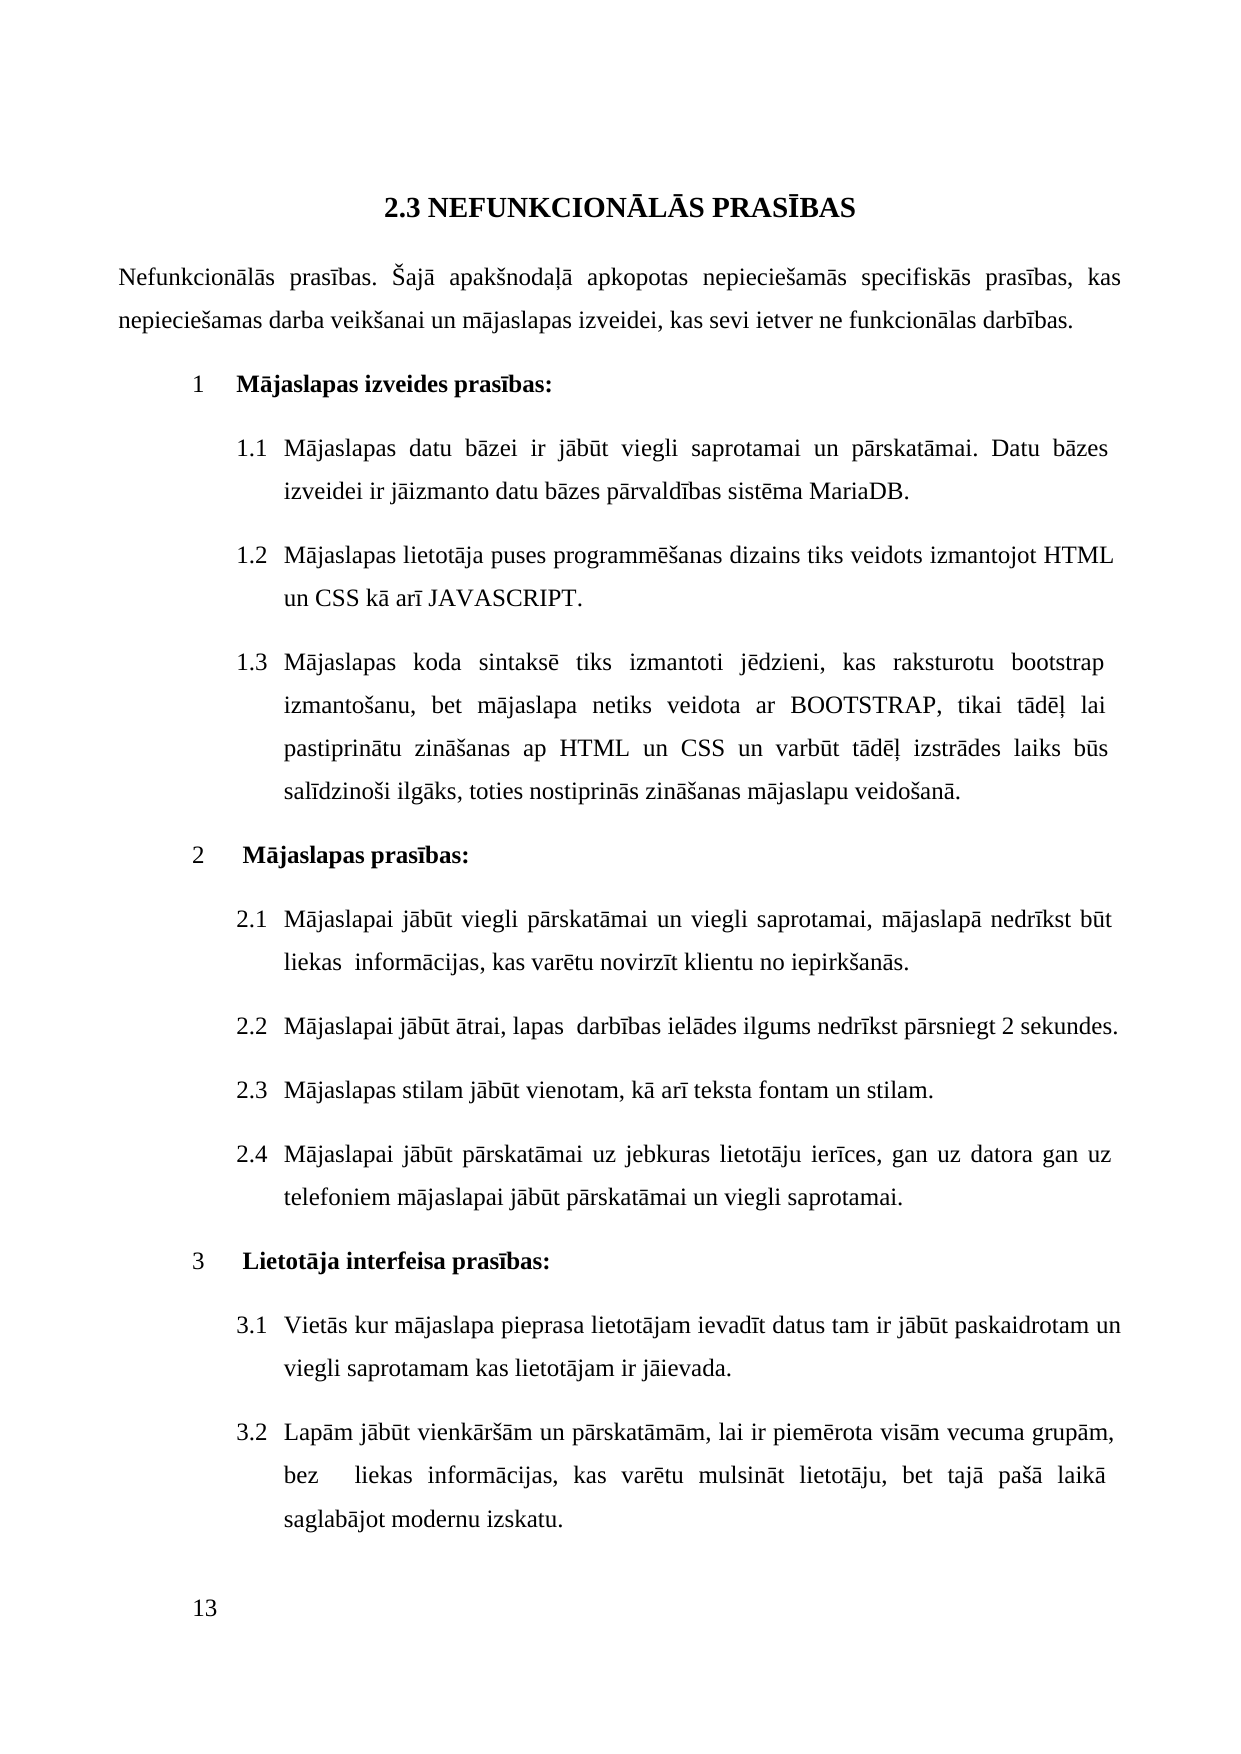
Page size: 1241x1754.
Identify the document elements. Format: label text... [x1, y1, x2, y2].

list Mājaslapai jābūt pārskatāmai uz jebkuras lietotāju ierīces, gan uz datora gan uz telefoniem mājaslapai jābūt pārskatāmai un viegli saprotamai. [236, 1139, 1122, 1211]
list Mājaslapas koda sintaksē tiks izmantoti jēdzieni, kas raksturotu bootstrap izmantošanu, bet mājaslapa netiks veidota ar BOOTSTRAP, tikai tādēļ lai pastiprinātu zināšanas ap HTML un CSS un varbūt tādēļ izstrādes laiks būs salīdzinoši ilgāks, toties nostiprinās zināšanas mājaslapu veidošanā. [236, 647, 1122, 805]
list Mājaslapai jābūt ātrai, lapas darbības ielādes ilgums nedrīkst pārsniegt 2 sekundes. [236, 1011, 1122, 1040]
list Mājaslapas datu bāzei ir jābūt viegli saprotamai un pārskatāmai. Datu bāzes izveidei ir jāizmanto datu bāzes pārvaldības sistēma MariaDB. [236, 433, 1122, 505]
list Vietās kur mājaslapa pieprasa lietotājam ievadīt datus tam ir jābūt paskaidrotam un viegli saprotamam kas lietotājam ir jāievada. [236, 1310, 1122, 1382]
list Mājaslapai jābūt viegli pārskatāmai un viegli saprotamai, mājaslapā nedrīkst būt liekas informācijas, kas varētu novirzīt klientu no iepirkšanās. [236, 904, 1122, 976]
list Mājaslapas stilam jābūt vienotam, kā arī teksta fontam un stilam. [236, 1075, 1122, 1104]
list Nefunkcionālās prasības. Šajā apakšnodaļā apkopotas nepieciešamās specifiskās prasības, kas nepieciešamas darba veikšanai un mājaslapas izveidei, kas sevi ietver ne funkcionālas darbības. [118, 262, 1122, 334]
list Lapām jābūt vienkāršām un pārskatāmām, lai ir piemērota visām vecuma grupām, bez liekas informācijas, kas varētu mulsināt lietotāju, bet tajā pašā laikā saglabājot modernu izskatu. [236, 1417, 1122, 1532]
list Mājaslapas izveides prasības: [118, 369, 1122, 398]
text 2.3 NEFUNKCIONĀLĀS PRASĪBAS [118, 191, 1122, 224]
list Mājaslapas lietotāja puses programmēšanas dizains tiks veidots izmantojot HTML un CSS kā arī JAVASCRIPT. [236, 540, 1122, 612]
list Lietotāja interfeisa prasības: [118, 1246, 1122, 1275]
list Mājaslapas prasības: [118, 840, 1122, 869]
